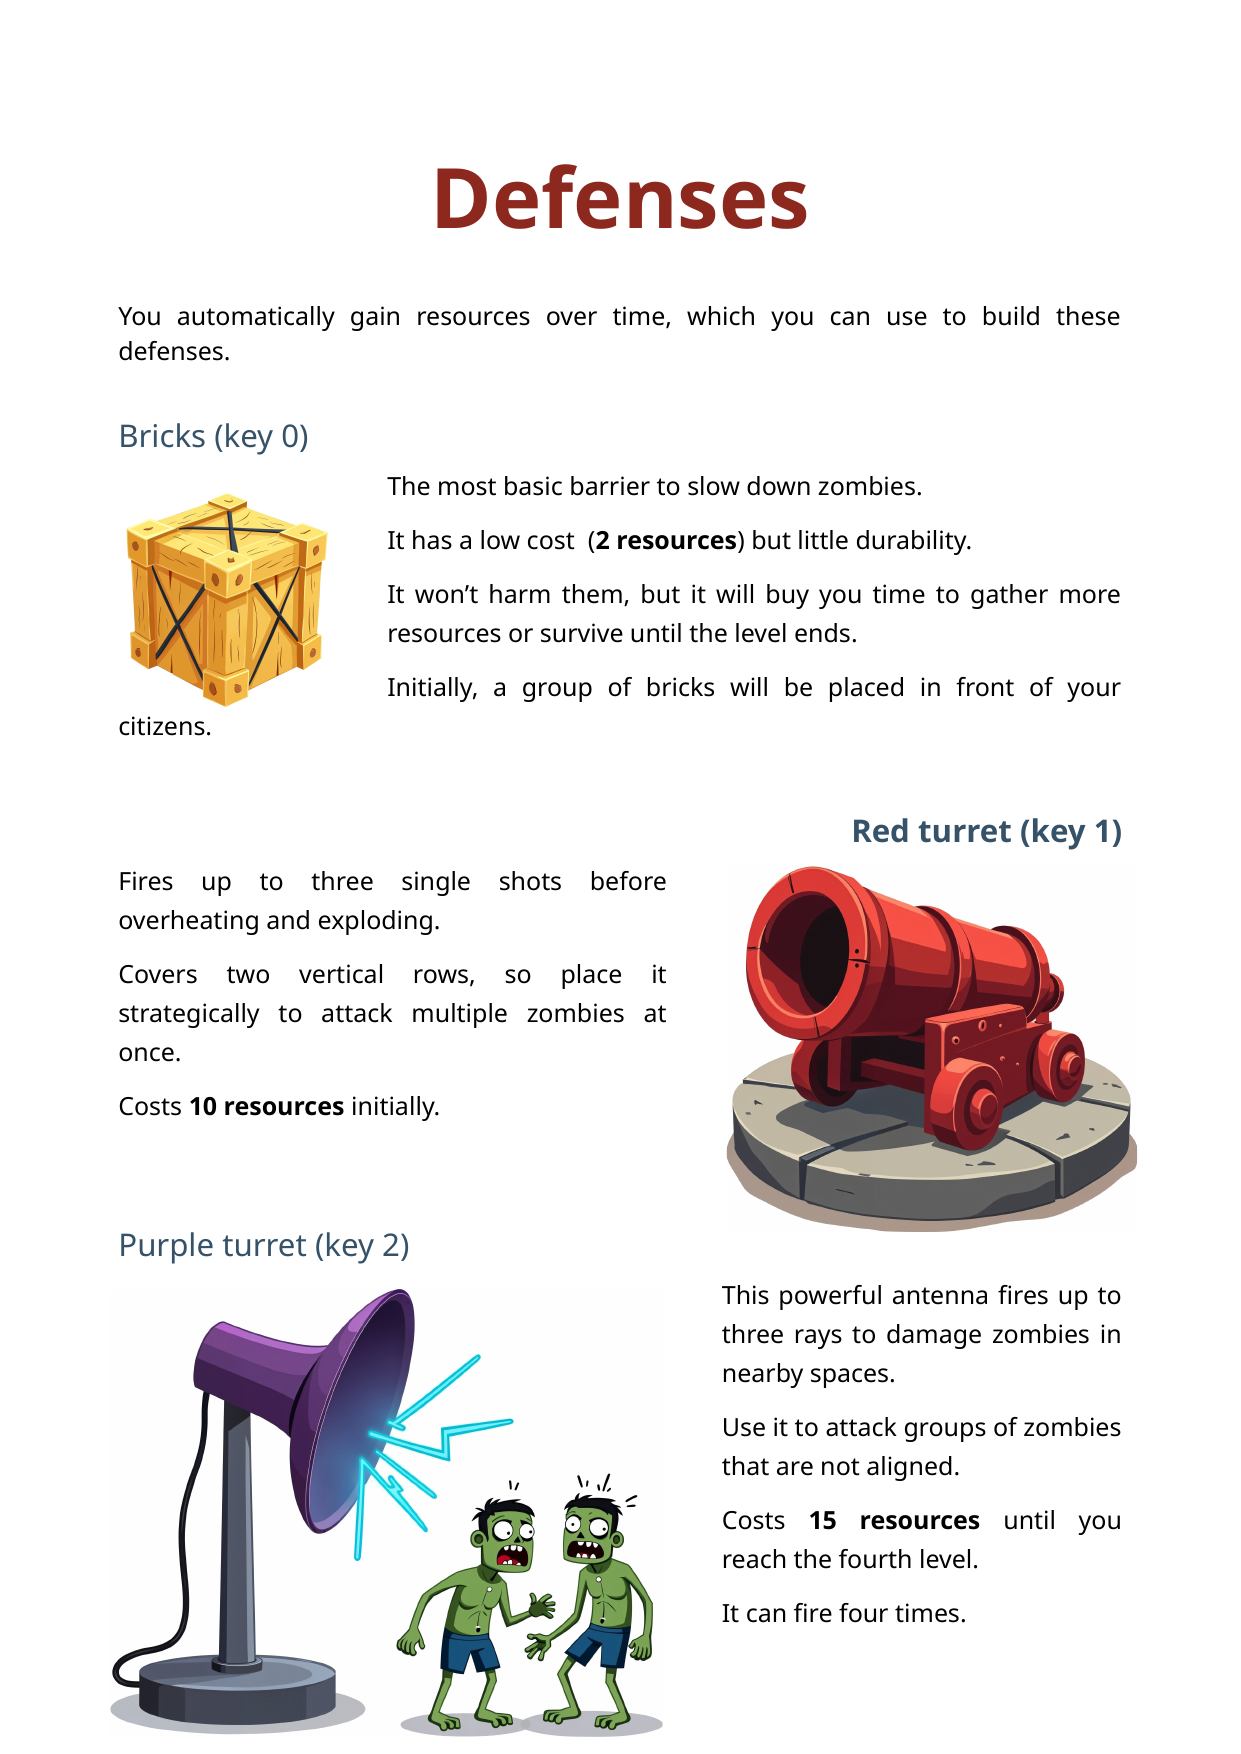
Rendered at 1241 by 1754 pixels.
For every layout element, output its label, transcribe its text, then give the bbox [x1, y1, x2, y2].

text Costs 15 resources until you reach the fourth level. [663, 1503, 1122, 1576]
text It won’t harm them, but it will buy you time to gather more resources or survive until the level ends. [328, 576, 1122, 649]
text Covers two vertical rows, so place it strategically to attack multiple zombies at once. [118, 957, 726, 1069]
picture [726, 866, 1138, 1232]
text Initially, a group of bricks will be placed in front of your citizens. [118, 669, 1122, 742]
picture [110, 1289, 663, 1737]
subtitle Purple turret (key 2) [118, 1223, 1122, 1265]
text It can fire four times. [663, 1596, 1122, 1630]
text Fires up to three single shots before overheating and exploding. [118, 864, 1122, 937]
text Use it to attack groups of zombies that are not aligned. [663, 1410, 1122, 1483]
text The most basic barrier to slow down zombies. [118, 469, 1122, 503]
text It has a low cost (2 resources) but little durability. [328, 523, 1122, 557]
text This powerful antenna fires up to three rays to damage zombies in nearby spaces. [118, 1278, 1122, 1390]
subtitle Bricks (key 0) [118, 414, 1122, 456]
subtitle Red turret (key 1) [118, 809, 1122, 851]
text Costs 10 resources initially. [118, 1089, 726, 1123]
text You automatically gain resources over time, which you can use to build these defenses. [118, 299, 1122, 367]
subtitle Defenses [118, 139, 1122, 252]
picture [126, 493, 328, 707]
